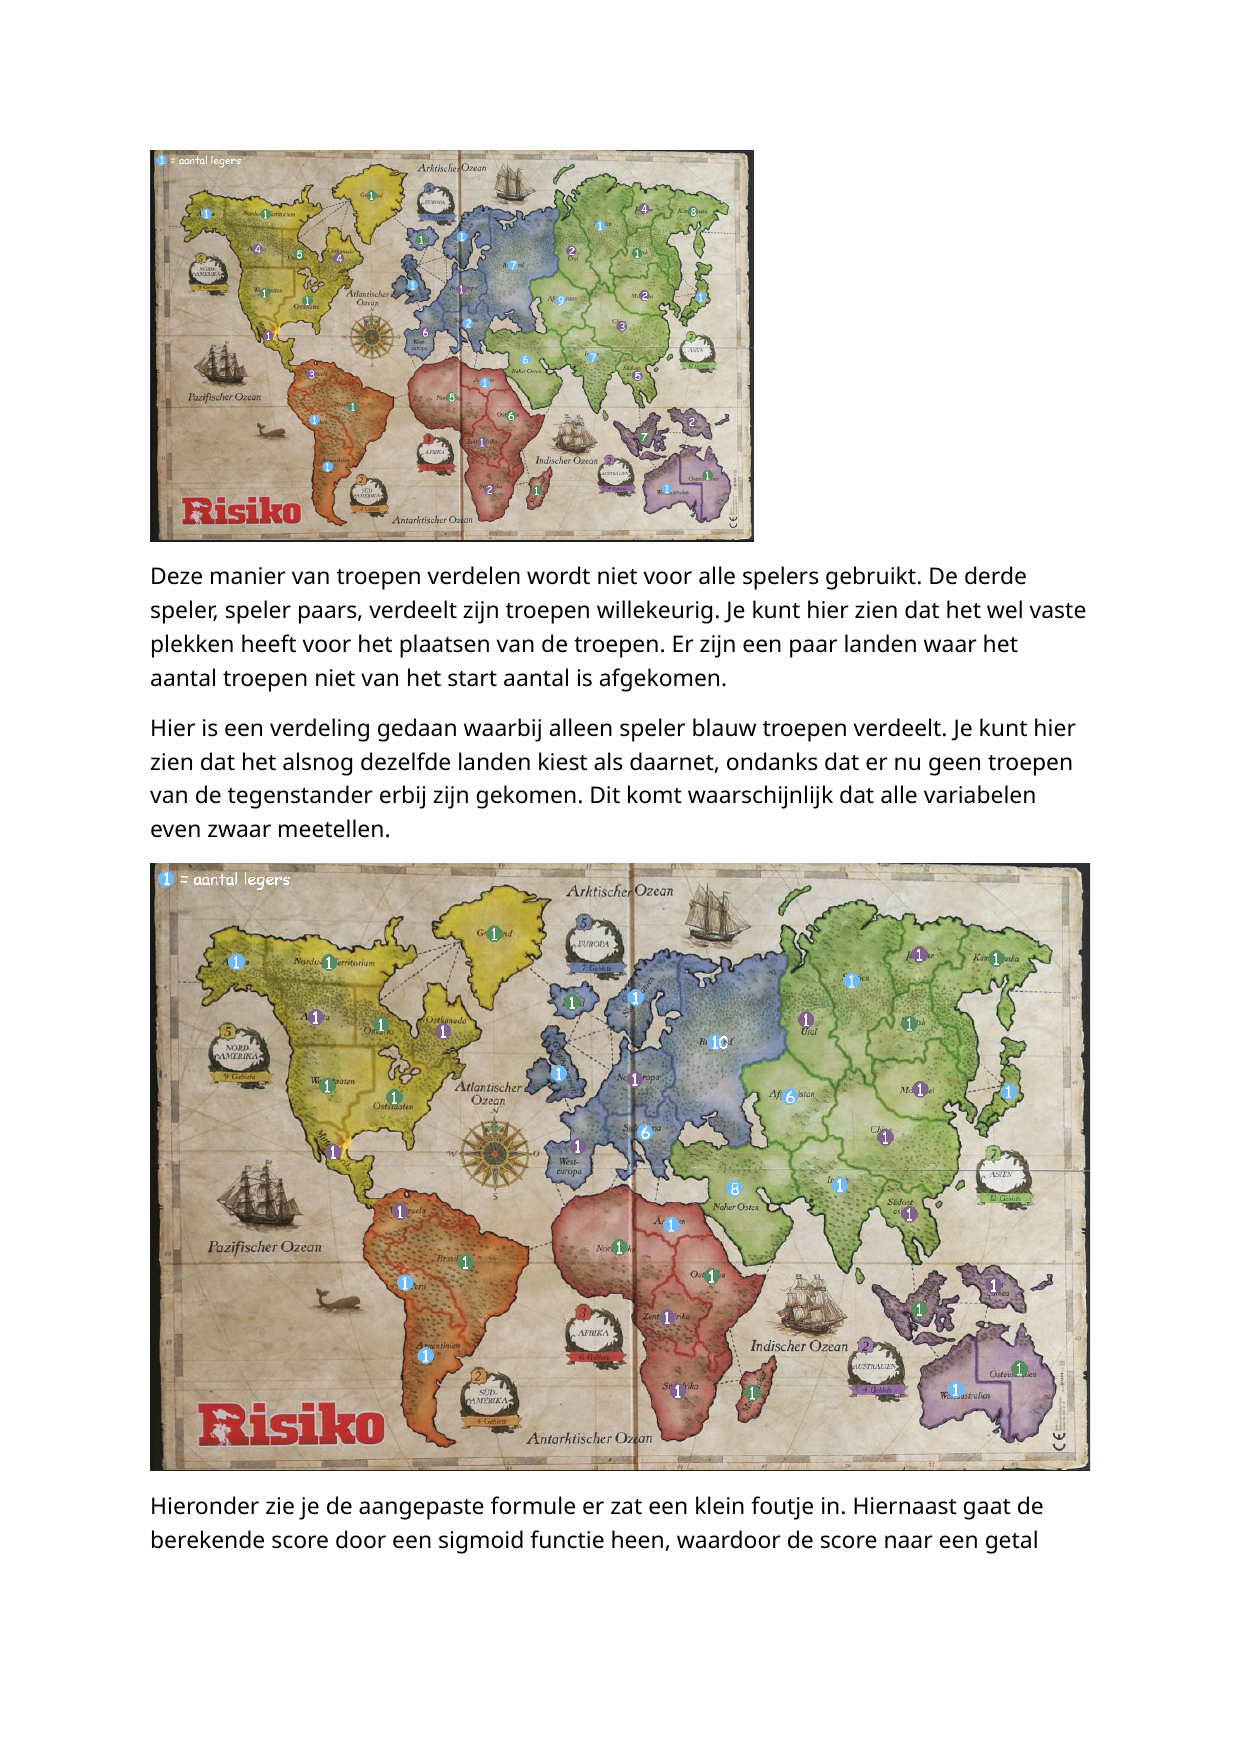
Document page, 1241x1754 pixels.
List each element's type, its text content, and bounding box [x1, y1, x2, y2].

picture [150, 863, 1091, 1471]
text Hier is een verdeling gedaan waarbij alleen speler blauw troepen verdeelt. Je kunt hier zien dat het alsnog dezelfde landen kiest als daarnet, ondanks dat er nu geen troepen van de tegenstander erbij zijn gekomen. Dit komt waarschijnlijk dat alle variabelen even zwaar meetellen. [150, 712, 1090, 844]
text Deze manier van troepen verdelen wordt niet voor alle spelers gebruikt. De derde speler, speler paars, verdeelt zijn troepen willekeurig. Je kunt hier zien dat het wel vaste plekken heeft voor het plaatsen van de troepen. Er zijn een paar landen waar het aantal troepen niet van het start aantal is afgekomen. [150, 560, 1090, 693]
picture [150, 150, 754, 542]
text Hieronder zie je de aangepaste formule er zat een klein foutje in. Hiernaast gaat de berekende score door een sigmoid functie heen, waardoor de score naar een getal [150, 1490, 1090, 1555]
